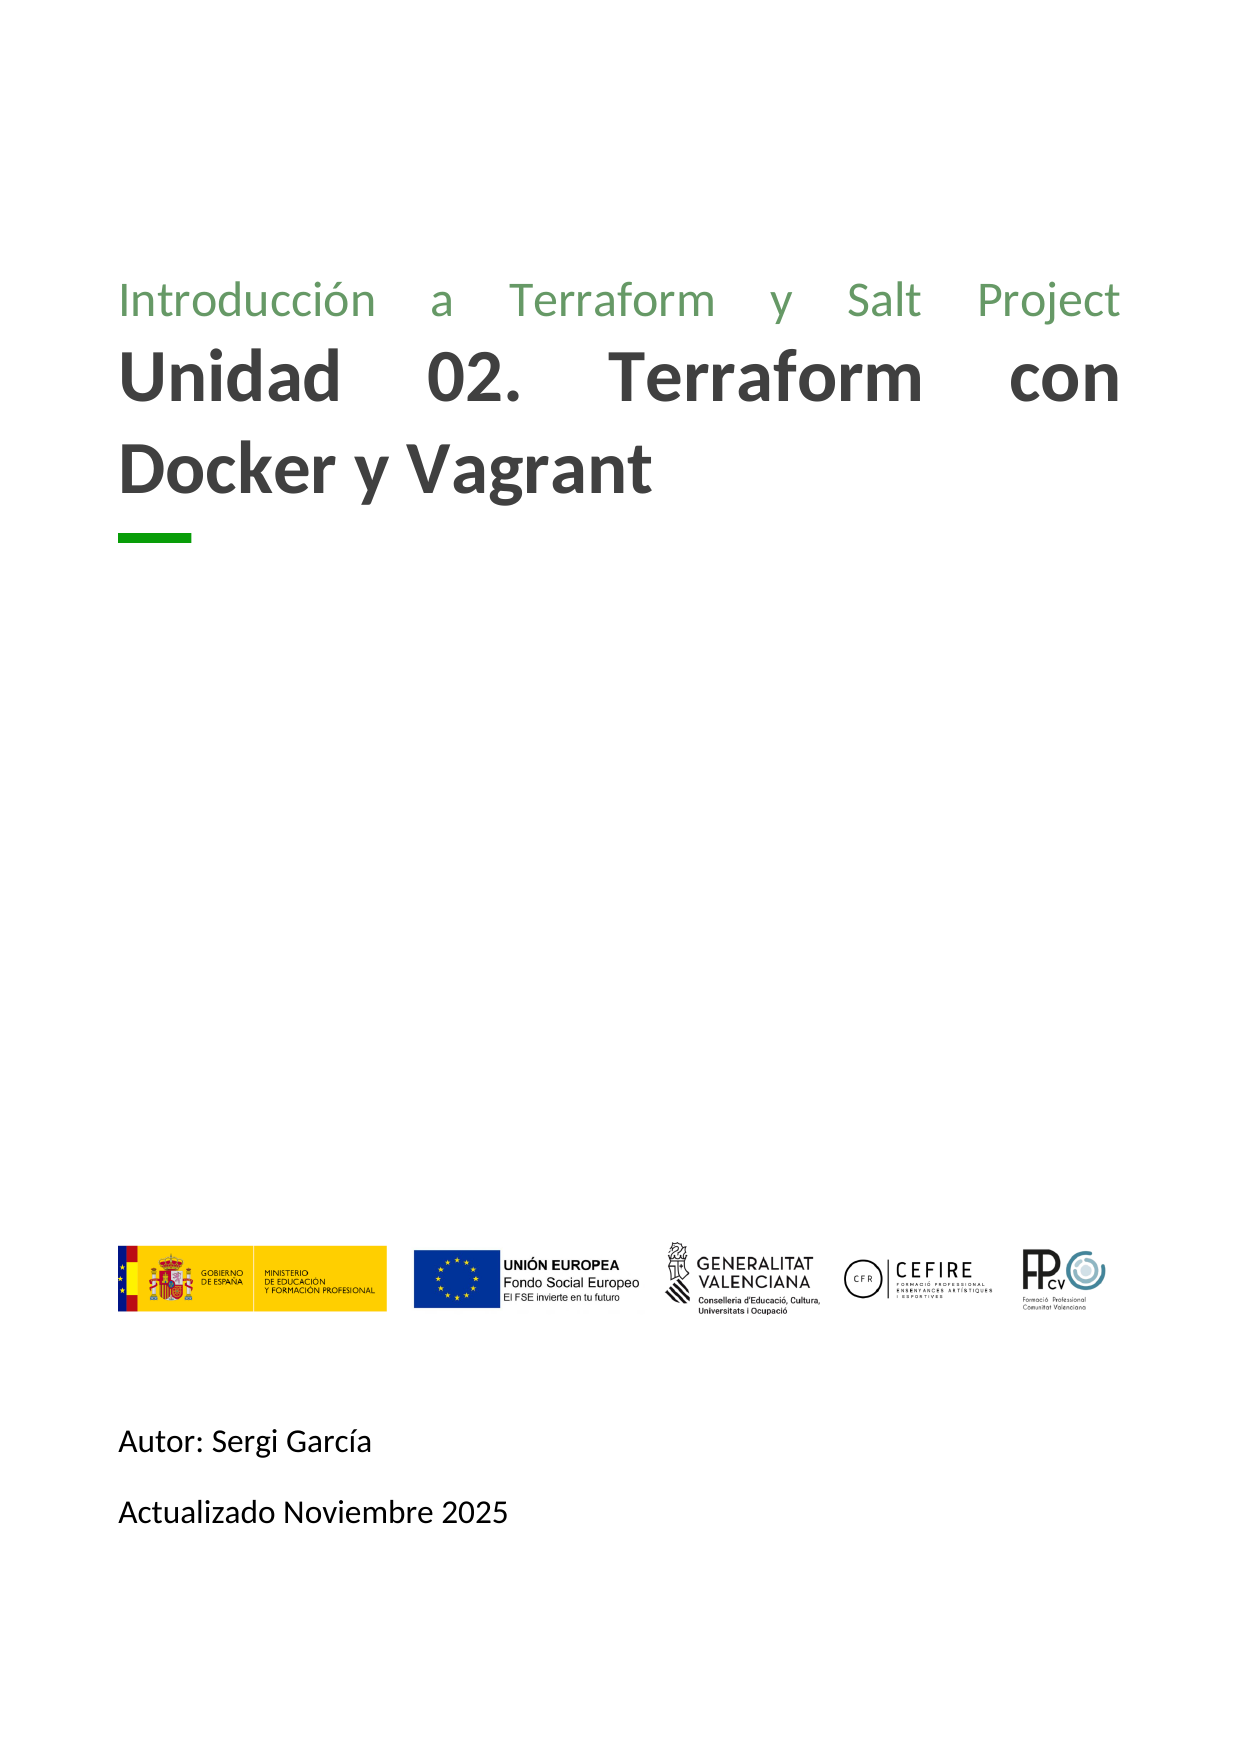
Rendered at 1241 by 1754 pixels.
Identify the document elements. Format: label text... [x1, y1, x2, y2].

text Autor: Sergi García [118, 1420, 1122, 1461]
picture [118, 1242, 1123, 1315]
title Introducción a Terraform y Salt Project Unidad 02. Terraform con Docker y Vagrant [118, 268, 1122, 512]
text Actualizado Noviembre 2025 [118, 1492, 1122, 1532]
picture [118, 533, 192, 543]
